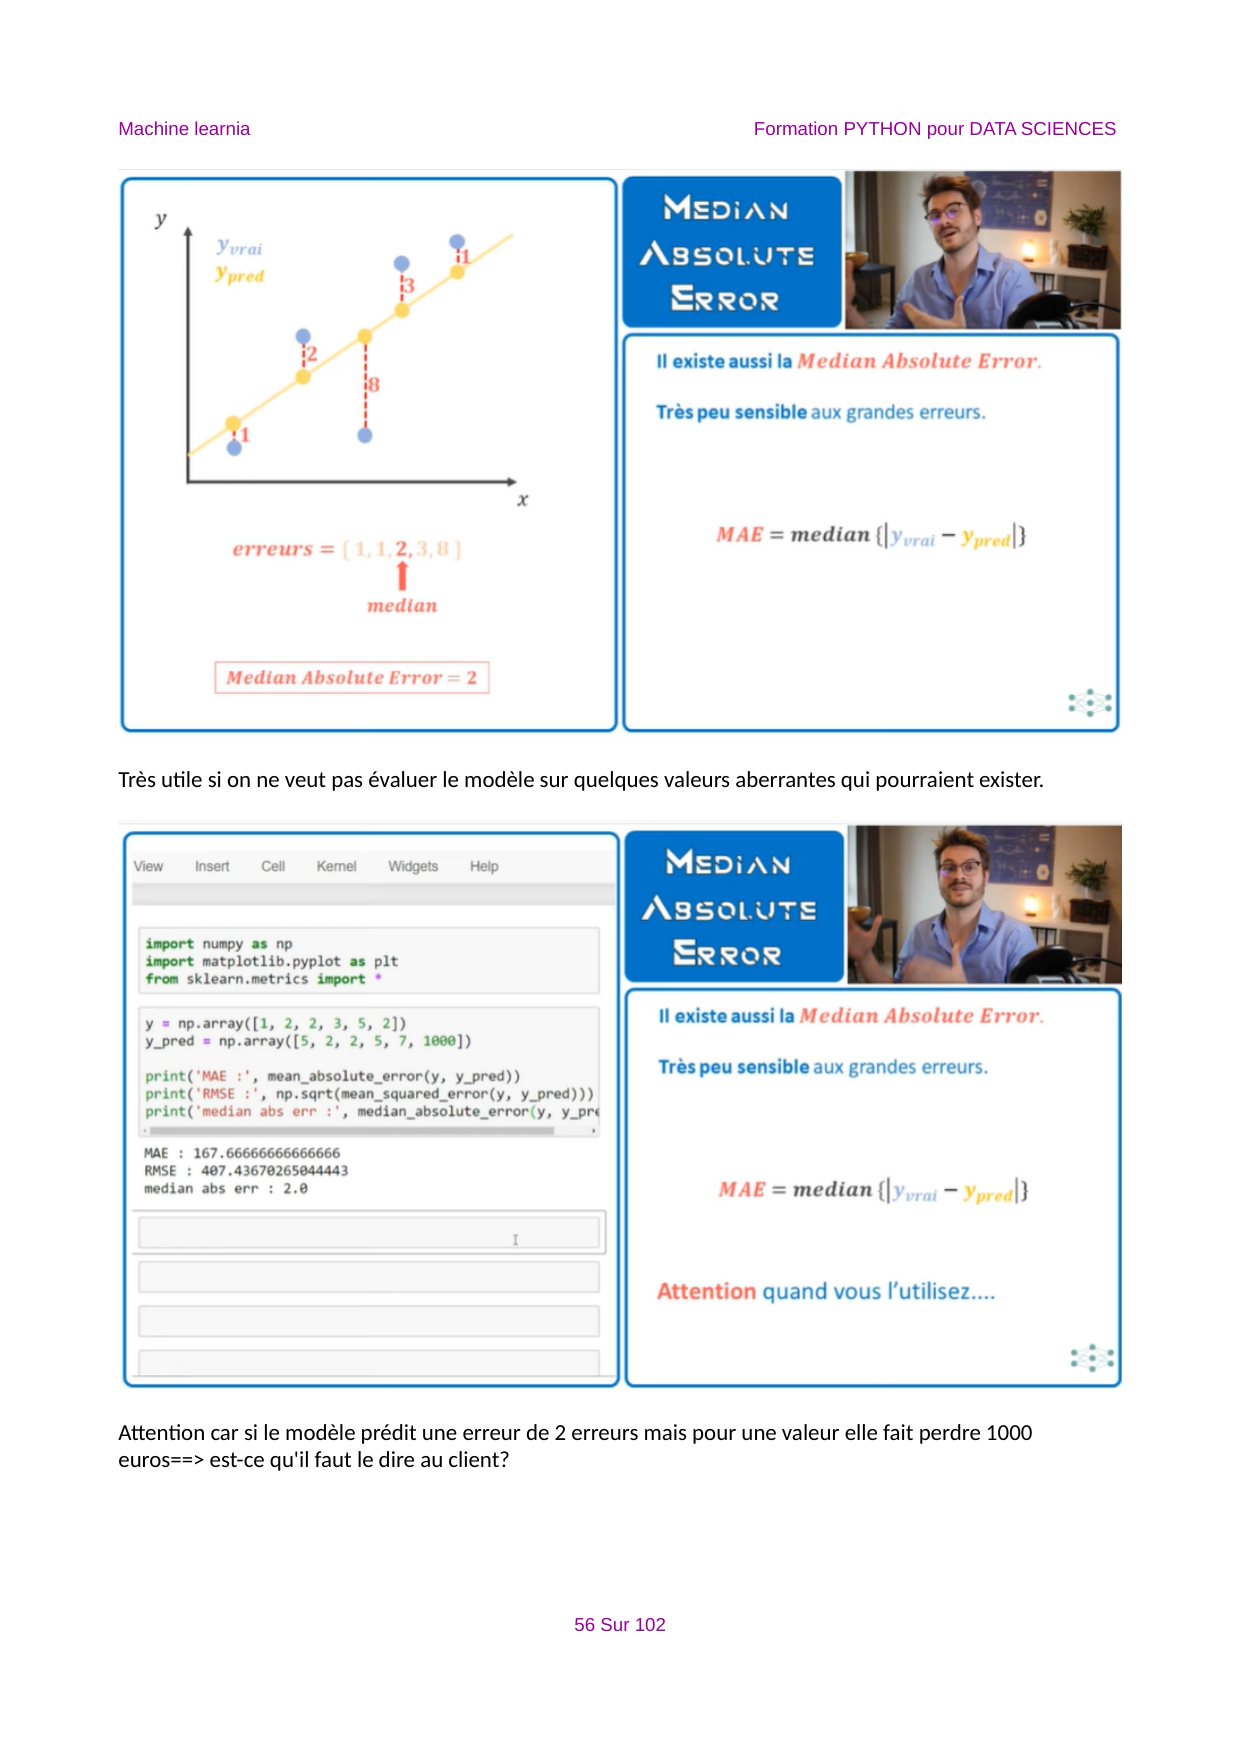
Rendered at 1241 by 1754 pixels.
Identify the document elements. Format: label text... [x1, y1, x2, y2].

text Attention car si le modèle prédit une erreur de 2 erreurs mais pour une valeur elle fait perdre 1000 euros==> est-ce qu'il faut le dire au client? [118, 1418, 1122, 1474]
picture [118, 169, 1122, 737]
text Très utile si on ne veut pas évaluer le modèle sur quelques valeurs aberrantes qui pourraient exister. [118, 765, 1122, 793]
picture [118, 820, 1122, 1390]
